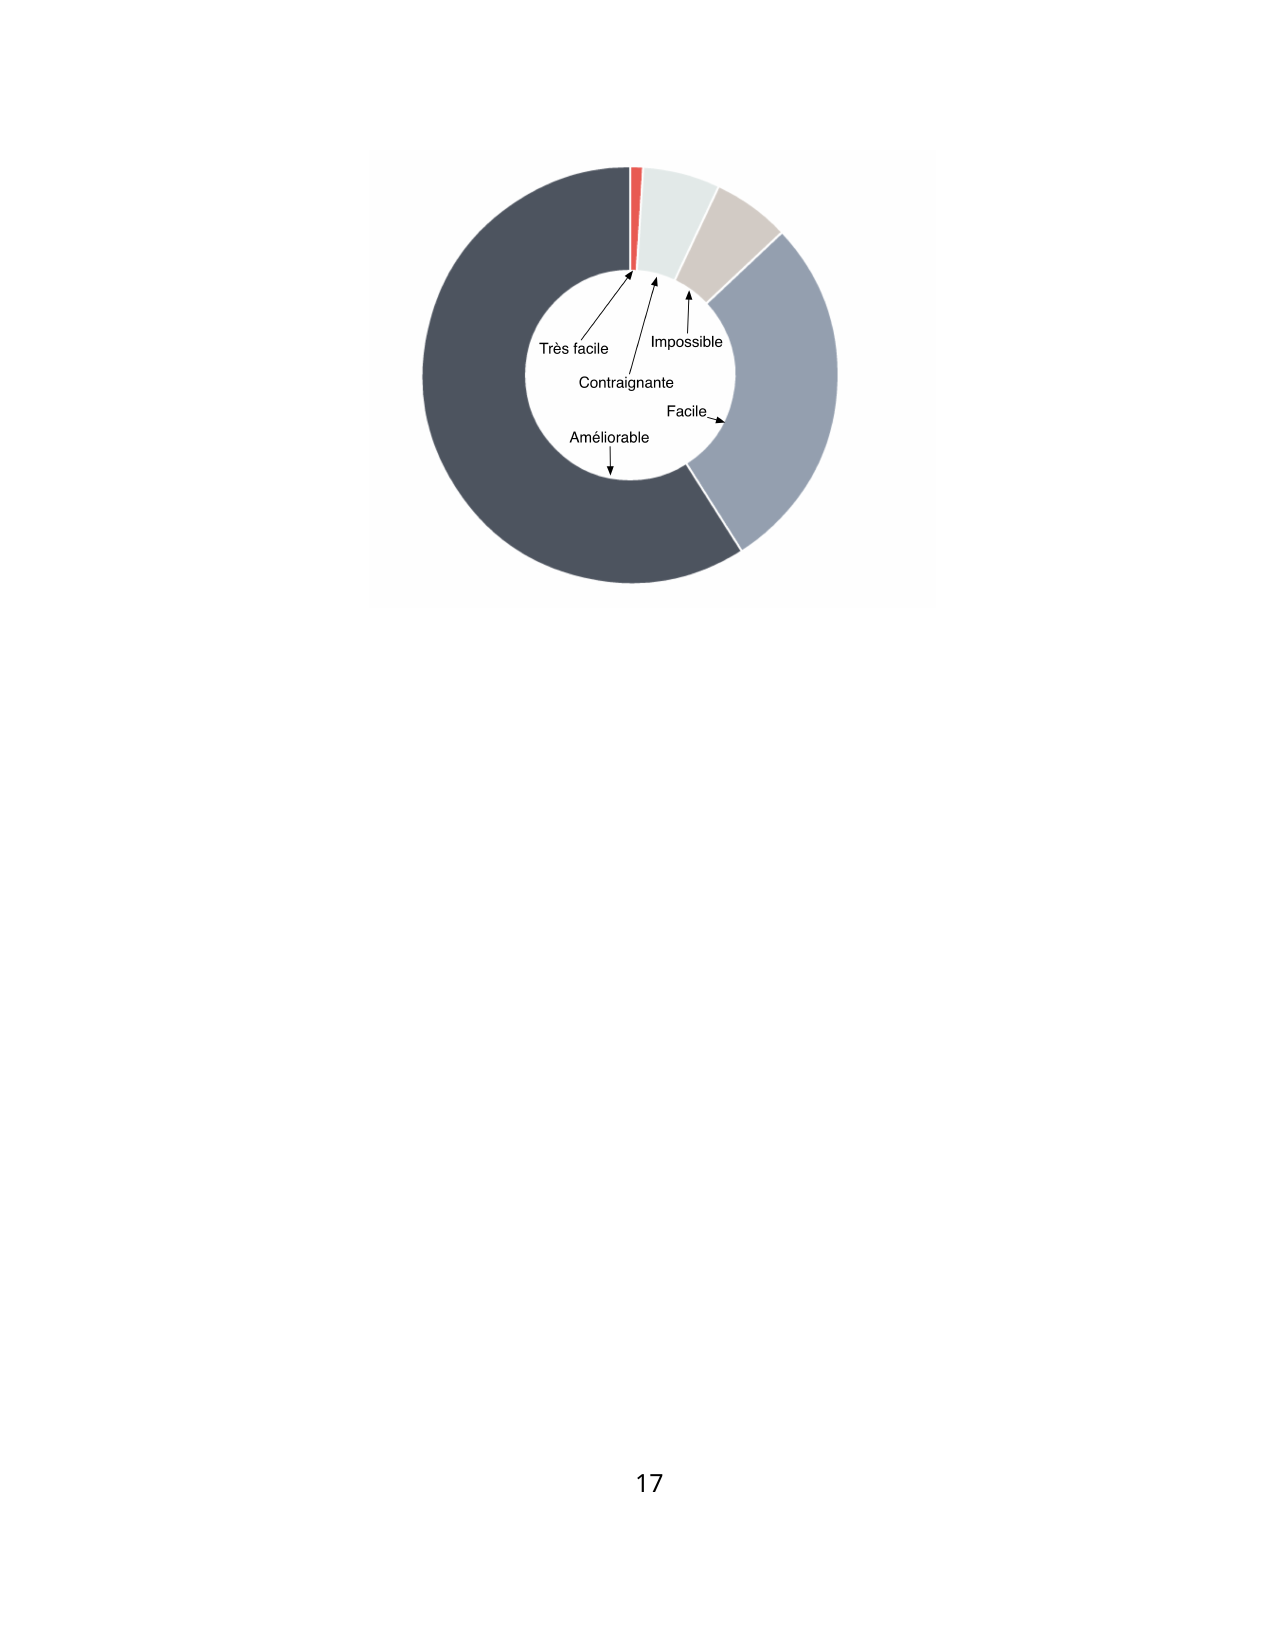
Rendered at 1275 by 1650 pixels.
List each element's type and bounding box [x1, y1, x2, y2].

picture [368, 150, 937, 608]
